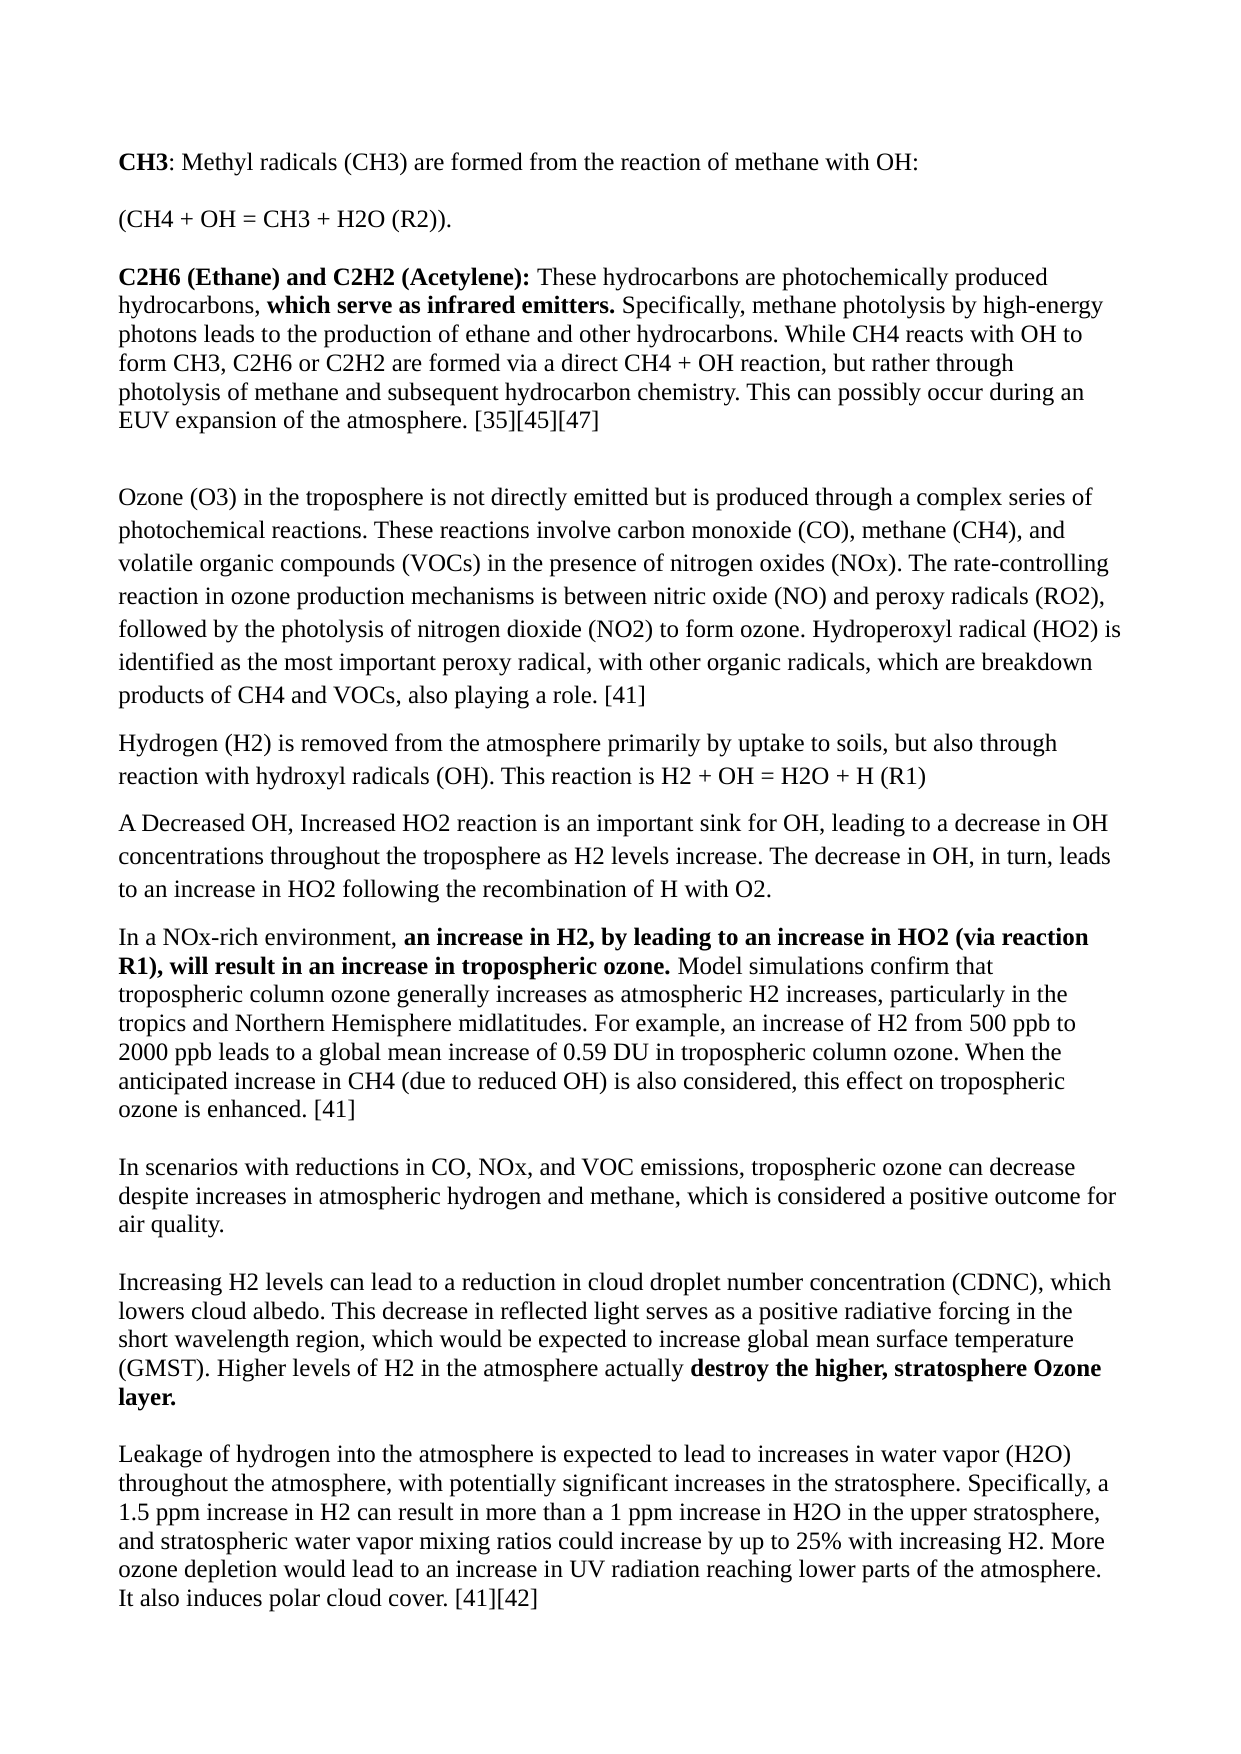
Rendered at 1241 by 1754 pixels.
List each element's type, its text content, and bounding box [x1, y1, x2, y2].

text (CH4 + OH = CH3 + H2O (R2)). [118, 204, 1122, 233]
text Ozone (O3) in the troposphere is not directly emitted but is produced through a complex series of photochemical reactions. These reactions involve carbon monoxide (CO), methane (CH4), and volatile organic compounds (VOCs) in the presence of nitrogen oxides (NOx). The rate-controlling reaction in ozone production mechanisms is between nitric oxide (NO) and peroxy radicals (RO2), followed by the photolysis of nitrogen dioxide (NO2) to form ozone. Hydroperoxyl radical (HO2) is identified as the most important peroxy radical, with other organic radicals, which are breakdown products of CH4 and VOCs, also playing a role. [41] [118, 482, 1122, 709]
text Leakage of hydrogen into the atmosphere is expected to lead to increases in water vapor (H2O) throughout the atmosphere, with potentially significant increases in the stratosphere. Specifically, a 1.5 ppm increase in H2 can result in more than a 1 ppm increase in H2O in the upper stratosphere, and stratospheric water vapor mixing ratios could increase by up to 25% with increasing H2. More ozone depletion would lead to an increase in UV radiation reaching lower parts of the atmosphere. It also induces polar cloud cover. [41][42] [118, 1439, 1122, 1612]
text C2H6 (Ethane) and C2H2 (Acetylene): These hydrocarbons are photochemically produced hydrocarbons, which serve as infrared emitters. Specifically, methane photolysis by high-energy photons leads to the production of ethane and other hydrocarbons. While CH4 reacts with OH to form CH3, C2H6 or C2H2 are formed via a direct CH4 + OH reaction, but rather through photolysis of methane and subsequent hydrocarbon chemistry. This can possibly occur during an EUV expansion of the atmosphere. [35][45][47] [118, 262, 1122, 434]
text Increasing H2 levels can lead to a reduction in cloud droplet number concentration (CDNC), which lowers cloud albedo. This decrease in reflected light serves as a positive radiative forcing in the short wavelength region, which would be expected to increase global mean surface temperature (GMST). Higher levels of H2 in the atmosphere actually destroy the higher, stratosphere Ozone layer. [118, 1267, 1122, 1411]
text A Decreased OH, Increased HO2 reaction is an important sink for OH, leading to a decrease in OH concentrations throughout the troposphere as H2 levels increase. The decrease in OH, in turn, leads to an increase in HO2 following the recombination of H with O2. [118, 808, 1122, 903]
text Hydrogen (H2) is removed from the atmosphere primarily by uptake to soils, but also through reaction with hydroxyl radicals (OH). This reaction is H2 + OH = H2O + H (R1) [118, 728, 1122, 789]
text In scenarios with reductions in CO, NOx, and VOC emissions, tropospheric ozone can decrease despite increases in atmospheric hydrogen and methane, which is considered a positive outcome for air quality. [118, 1152, 1122, 1238]
text In a NOx-rich environment, an increase in H2, by leading to an increase in HO2 (via reaction R1), will result in an increase in tropospheric ozone. Model simulations confirm that tropospheric column ozone generally increases as atmospheric H2 increases, particularly in the tropics and Northern Hemisphere midlatitudes. For example, an increase of H2 from 500 ppb to 2000 ppb leads to a global mean increase of 0.59 DU in tropospheric column ozone. When the anticipated increase in CH4 (due to reduced OH) is also considered, this effect on tropospheric ozone is enhanced. [41] [118, 922, 1122, 1123]
text CH3: Methyl radicals (CH3) are formed from the reaction of methane with OH: [118, 147, 1122, 176]
